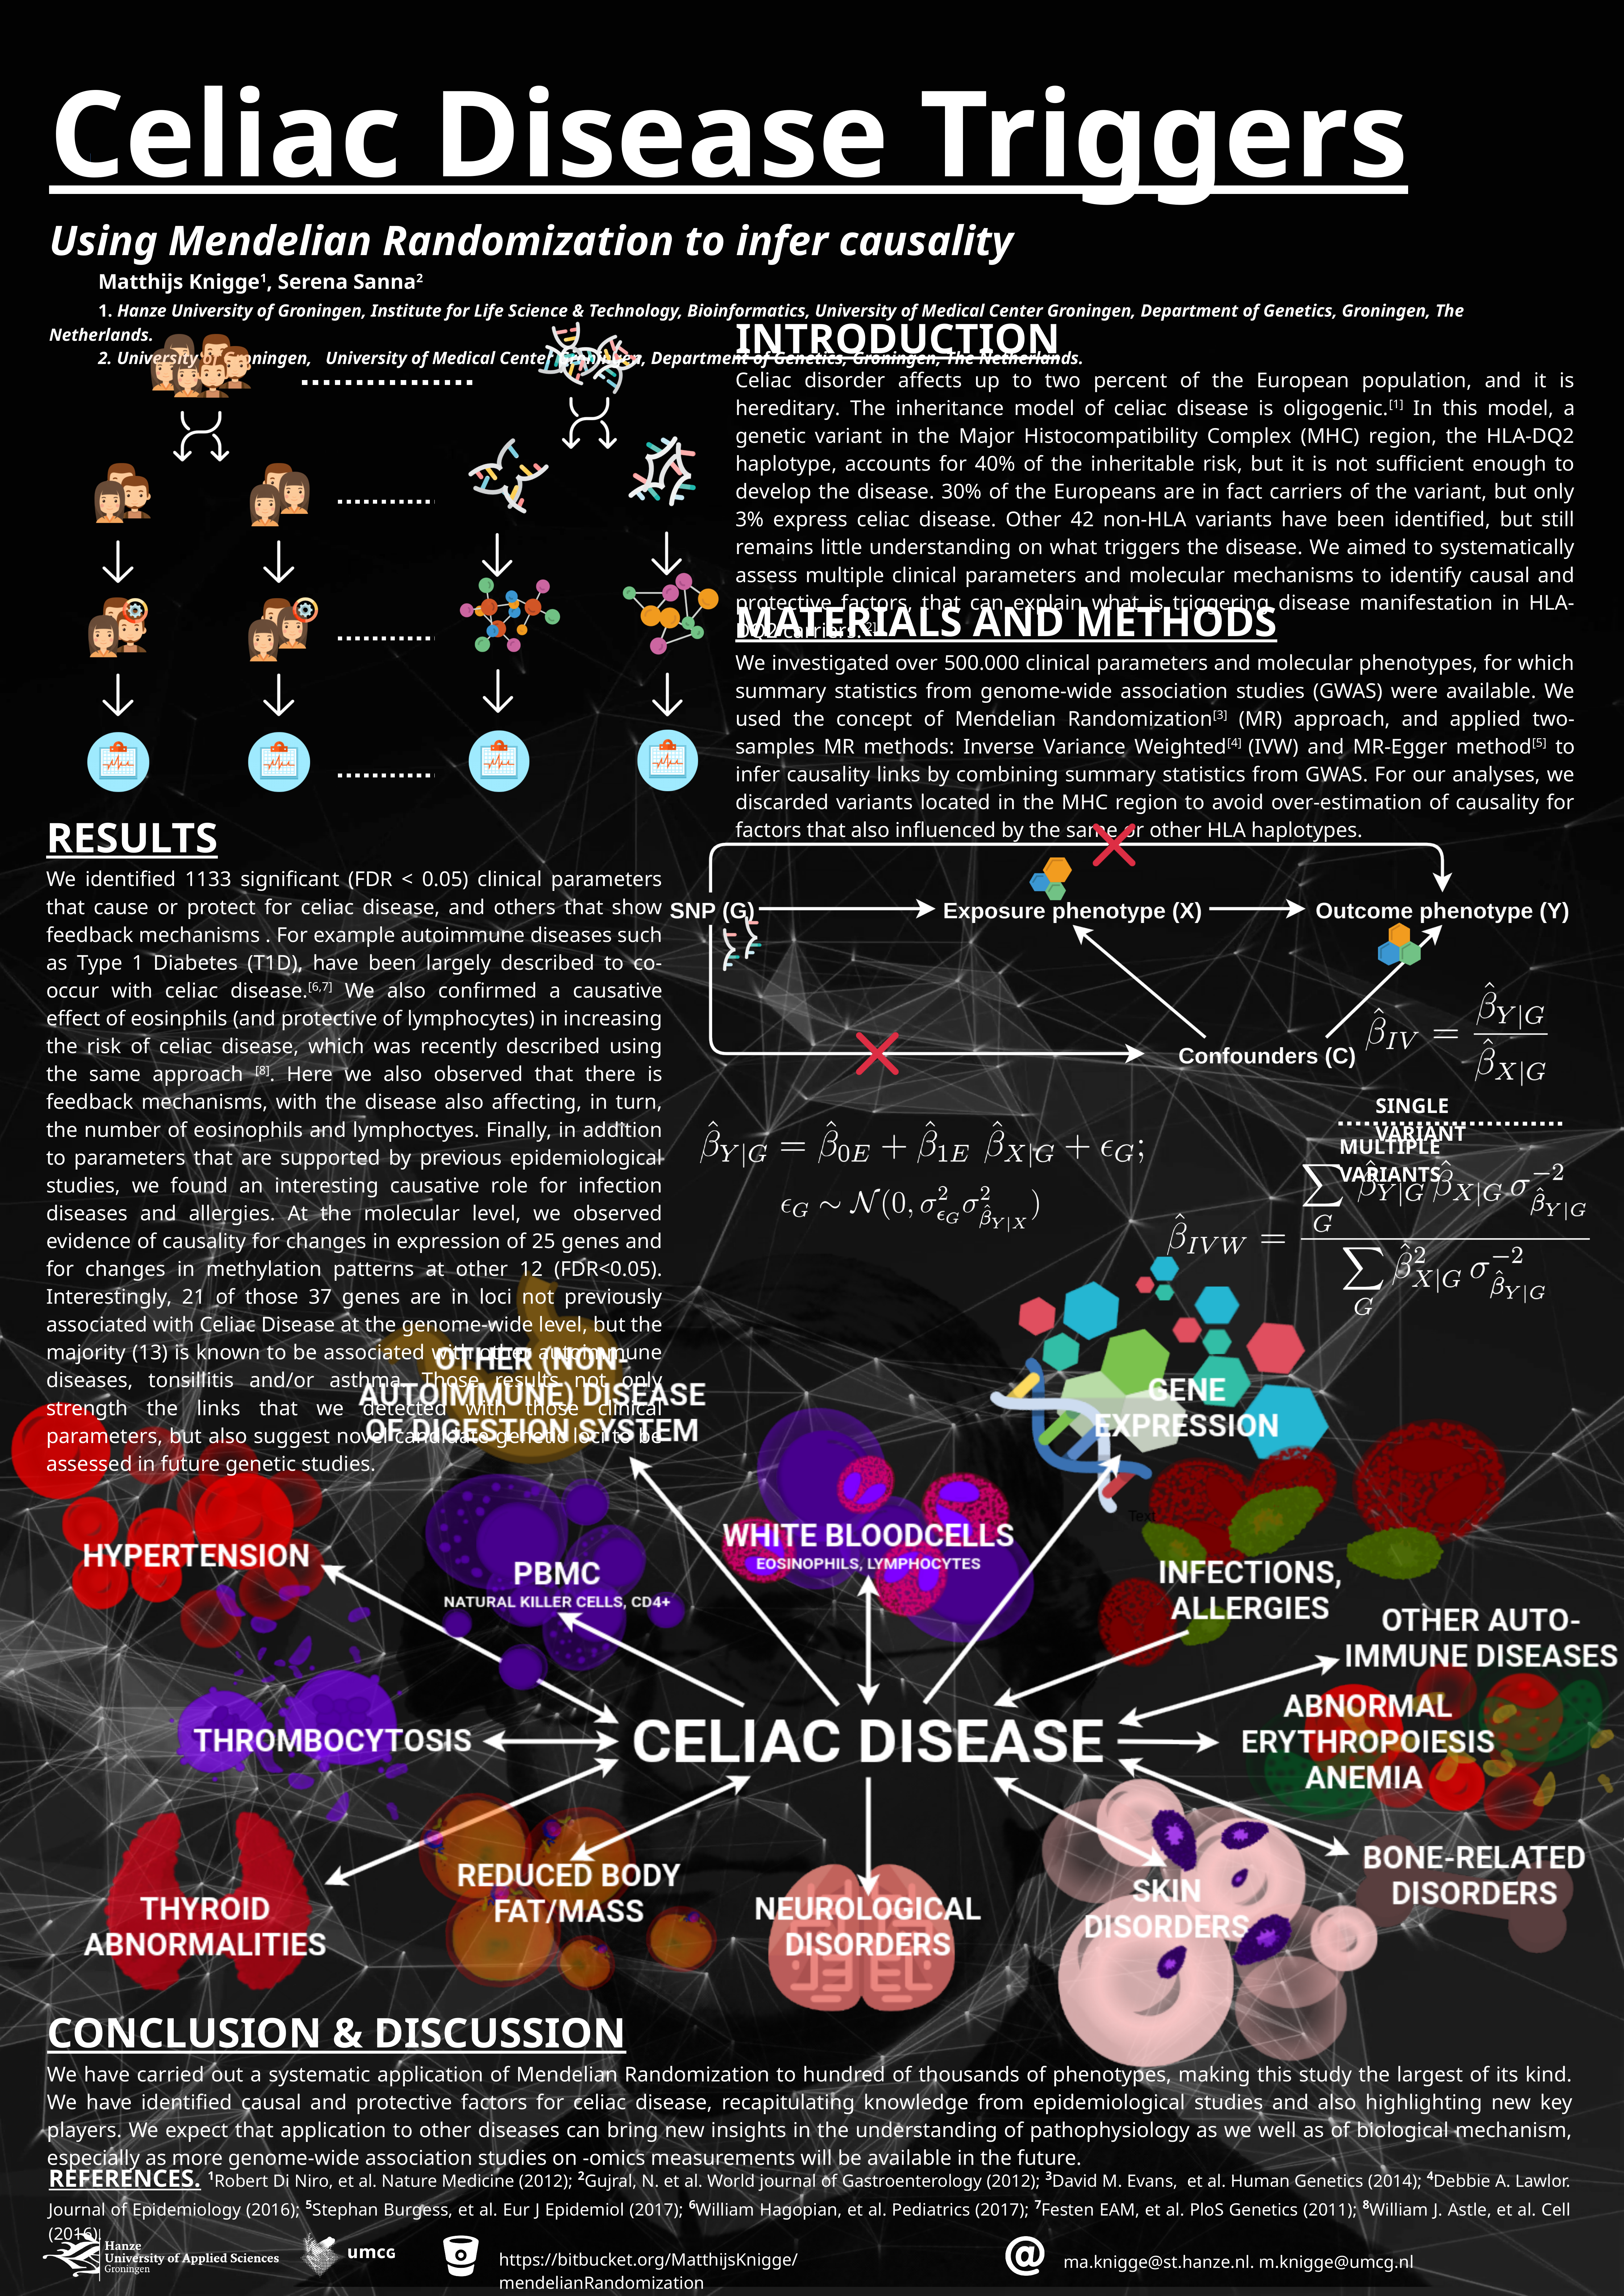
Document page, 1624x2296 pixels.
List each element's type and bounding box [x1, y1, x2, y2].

picture [653, 1213, 659, 1219]
picture [121, 2072, 127, 2075]
picture [260, 2132, 263, 2136]
picture [665, 818, 1575, 1094]
picture [502, 2281, 506, 2287]
picture [0, 1105, 1624, 2287]
picture [234, 1213, 240, 1219]
picture [55, 2070, 58, 2075]
picture [607, 2281, 611, 2287]
picture [627, 2281, 633, 2287]
picture [183, 2072, 188, 2075]
picture [443, 1215, 448, 1219]
picture [527, 2281, 532, 2287]
picture [589, 1213, 595, 1219]
picture [386, 1213, 393, 1219]
picture [195, 2072, 201, 2075]
picture [631, 1213, 635, 1218]
picture [492, 1213, 496, 1218]
picture [1346, 1143, 1351, 1150]
picture [617, 2281, 622, 2287]
picture [1545, 2072, 1550, 2075]
picture [214, 2072, 220, 2075]
picture [666, 2284, 670, 2287]
picture [1437, 2072, 1443, 2075]
picture [536, 1213, 539, 1218]
picture [587, 2278, 592, 2283]
picture [260, 2127, 263, 2131]
picture [697, 2281, 701, 2287]
picture [1473, 2072, 1479, 2075]
picture [1410, 1143, 1414, 1146]
picture [143, 1215, 148, 1219]
picture [508, 2281, 512, 2287]
picture [167, 1213, 173, 1219]
picture [517, 2281, 522, 2283]
picture [587, 2284, 591, 2287]
picture [576, 2281, 581, 2287]
picture [566, 2284, 570, 2287]
picture [49, 1213, 55, 1219]
picture [543, 1213, 546, 1218]
picture [426, 1213, 431, 1219]
picture [192, 1215, 197, 1219]
picture [88, 1215, 93, 1219]
picture [435, 291, 736, 809]
picture [49, 297, 338, 803]
picture [644, 2281, 648, 2287]
picture [537, 2281, 542, 2287]
picture [597, 2284, 601, 2287]
picture [87, 2072, 93, 2075]
picture [548, 2281, 552, 2283]
picture [68, 2072, 74, 2075]
picture [686, 2281, 691, 2287]
picture [1363, 1143, 1369, 1152]
picture [1557, 2072, 1563, 2075]
picture [576, 1213, 583, 1219]
picture [638, 2281, 642, 2287]
picture [1437, 2176, 1443, 2185]
